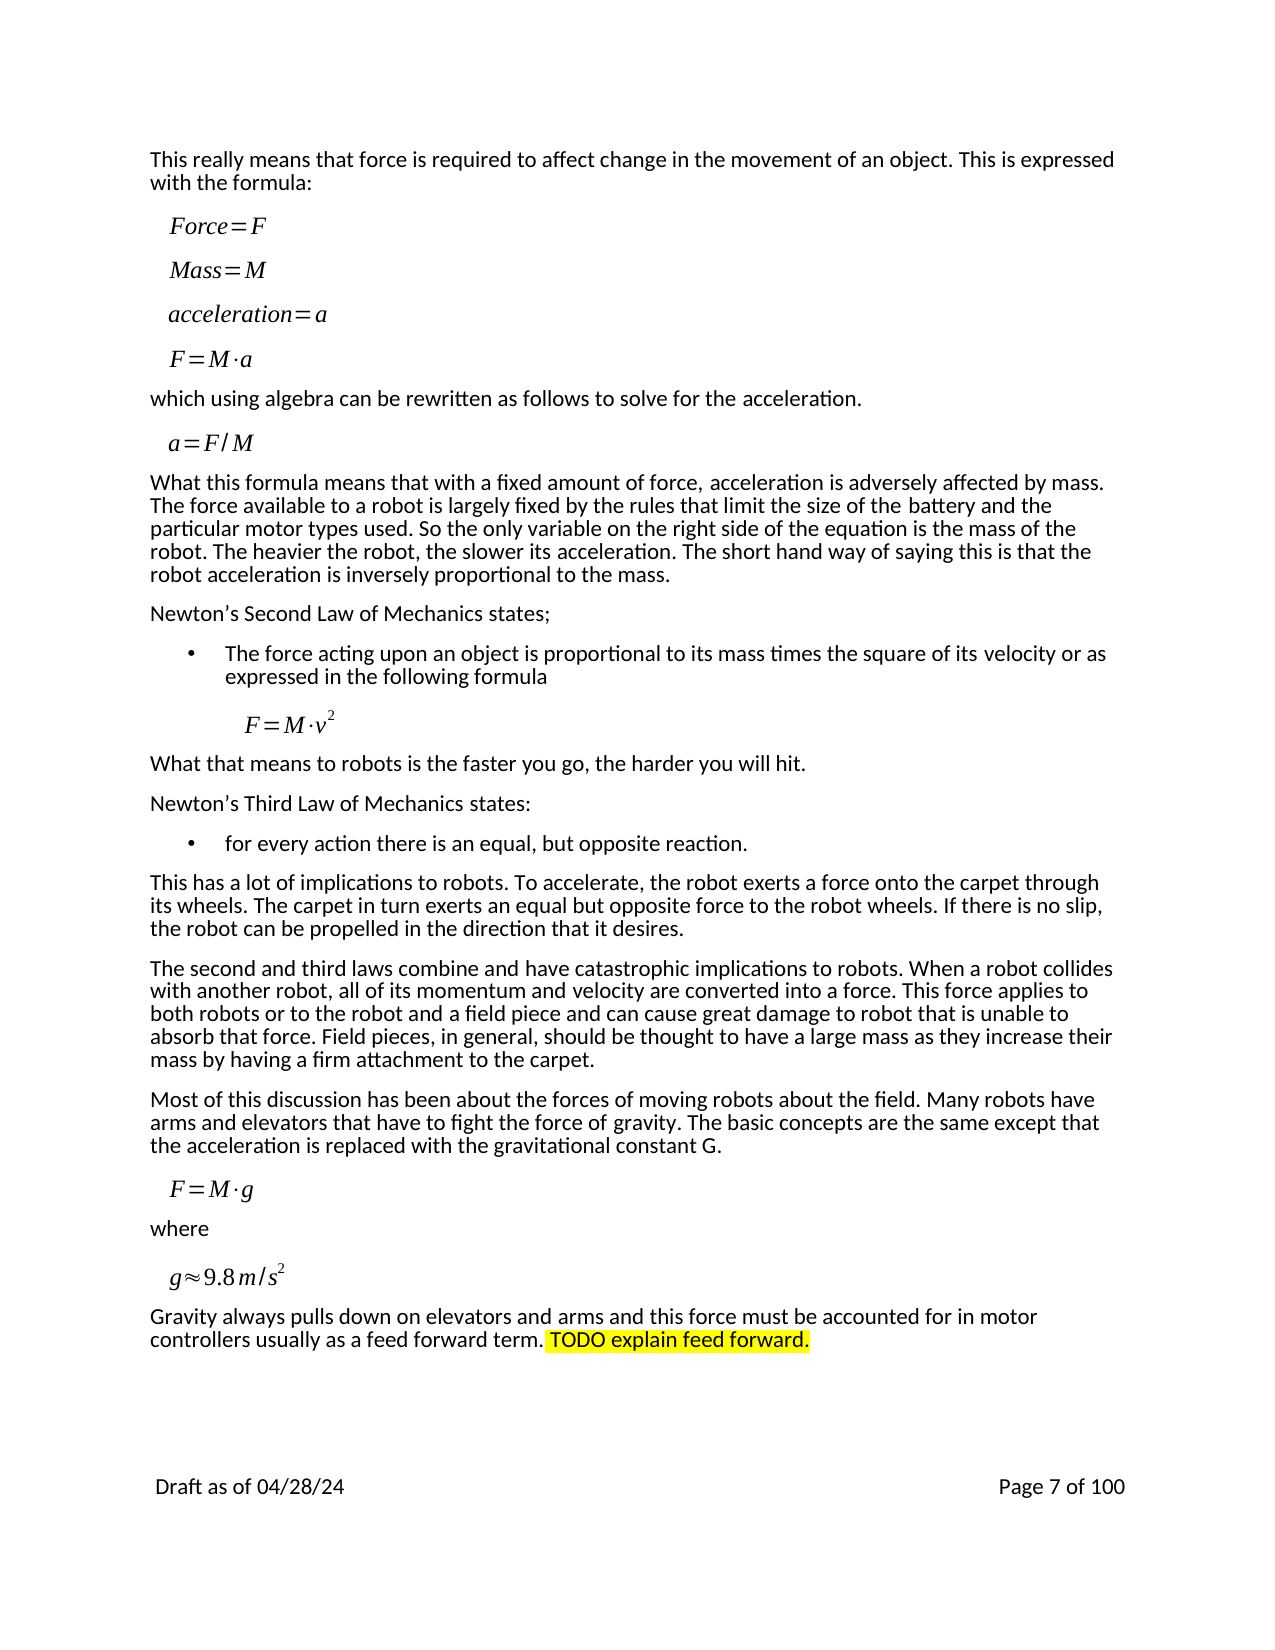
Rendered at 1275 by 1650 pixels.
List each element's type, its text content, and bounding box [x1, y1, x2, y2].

text This really means that force is required to affect change in the movement of an object. This is expressed with the formula: [150, 150, 1125, 196]
text which using algebra can be rewritten as follows to solve for the acceleration. [150, 389, 1125, 412]
text The second and third laws combine and have catastrophic implications to robots. When a robot collides with another robot, all of its momentum and velocity are converted into a force. This force applies to both robots or to the robot and a field piece and can cause great damage to robot that is unable to absorb that force. Field pieces, in general, should be thought to have a large mass as they increase their mass by having a firm attachment to the carpet. [150, 959, 1125, 1073]
text This has a lot of implications to robots. To accelerate, the robot exerts a force onto the carpet through its wheels. The carpet in turn exerts an equal but opposite force to the robot wheels. If there is no slip, the robot can be propelled in the direction that it desires. [150, 873, 1125, 942]
text Most of this discussion has been about the forces of moving robots about the field. Many robots have arms and elevators that have to fight the force of gravity. The basic concepts are the same except that the acceleration is replaced with the gravitational constant G. [150, 1090, 1125, 1159]
text Newton’s Third Law of Mechanics states: [150, 794, 1125, 817]
text Gravity always pulls down on elevators and arms and this force must be accounted for in motor controllers usually as a feed forward term. TODO explain feed forward. [150, 1307, 1125, 1353]
text What that means to robots is the faster you go, the harder you will hit. [150, 754, 1125, 777]
list The force acting upon an object is proportional to its mass times the square of its velocity or as expressed in the following formula [187, 644, 1125, 690]
text What this formula means that with a fixed amount of force, acceleration is adversely affected by mass. The force available to a robot is largely fixed by the rules that limit the size of the battery and the particular motor types used. So the only variable on the right side of the equation is the mass of the robot. The heavier the robot, the slower its acceleration. The short hand way of saying this is that the robot acceleration is inversely proportional to the mass. [150, 473, 1125, 588]
text where [150, 1220, 1125, 1243]
text Newton’s Second Law of Mechanics states; [150, 605, 1125, 628]
list for every action there is an equal, but opposite reaction. [187, 834, 1125, 857]
